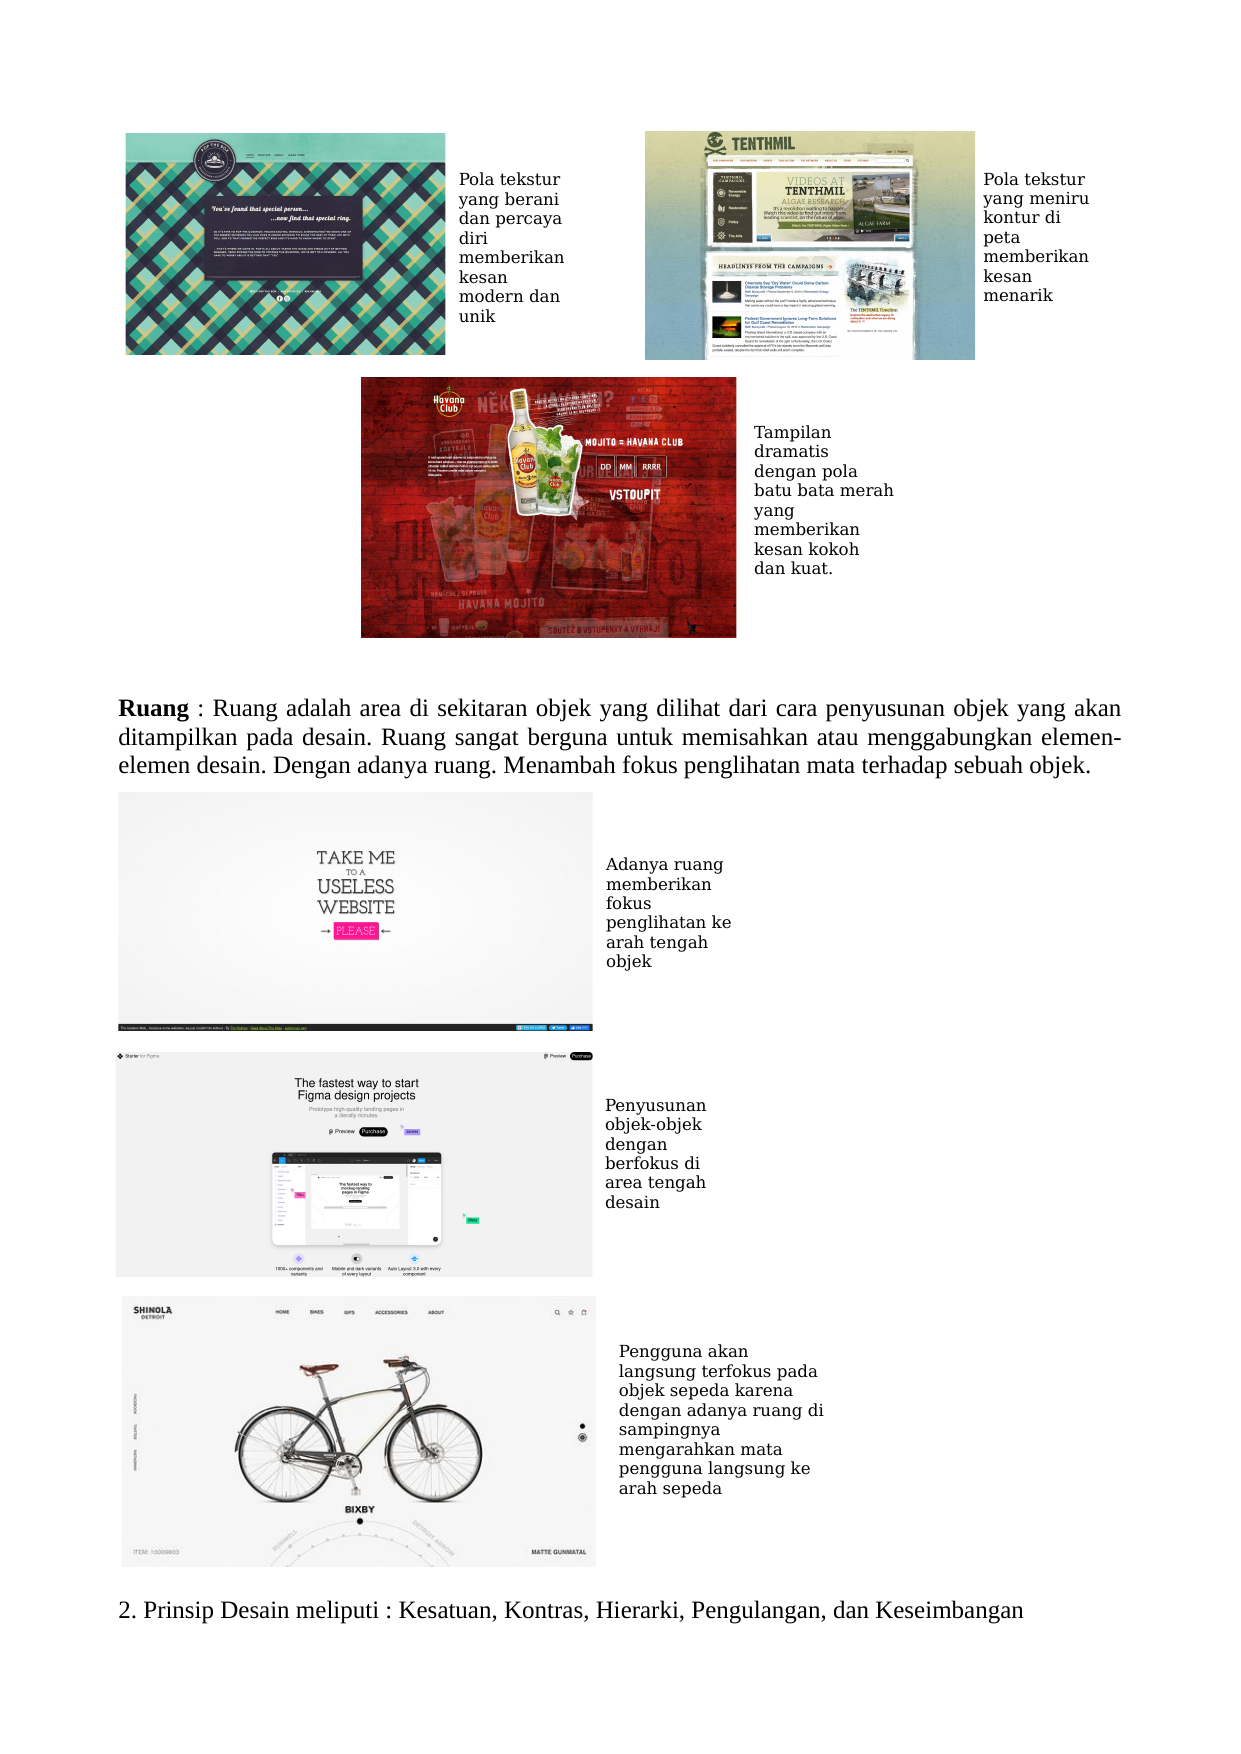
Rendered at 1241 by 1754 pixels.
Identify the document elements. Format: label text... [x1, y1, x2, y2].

picture [118, 792, 593, 1031]
picture [121, 1296, 597, 1567]
picture [361, 377, 737, 638]
picture [125, 133, 446, 355]
picture [115, 1052, 593, 1277]
text Ruang : Ruang adalah area di sekitaran objek yang dilihat dari cara penyusunan objek yang akan ditampilkan pada desain. Ruang sangat berguna untuk memisahkan atau menggabungkan elemen-elemen desain. Dengan adanya ruang. Menambah fokus penglihatan mata terhadap sebuah objek. [118, 693, 1122, 779]
text 2. Prinsip Desain meliputi : Kesatuan, Kontras, Hierarki, Pengulangan, dan Keseimbangan [118, 1595, 1122, 1624]
picture [645, 131, 976, 360]
